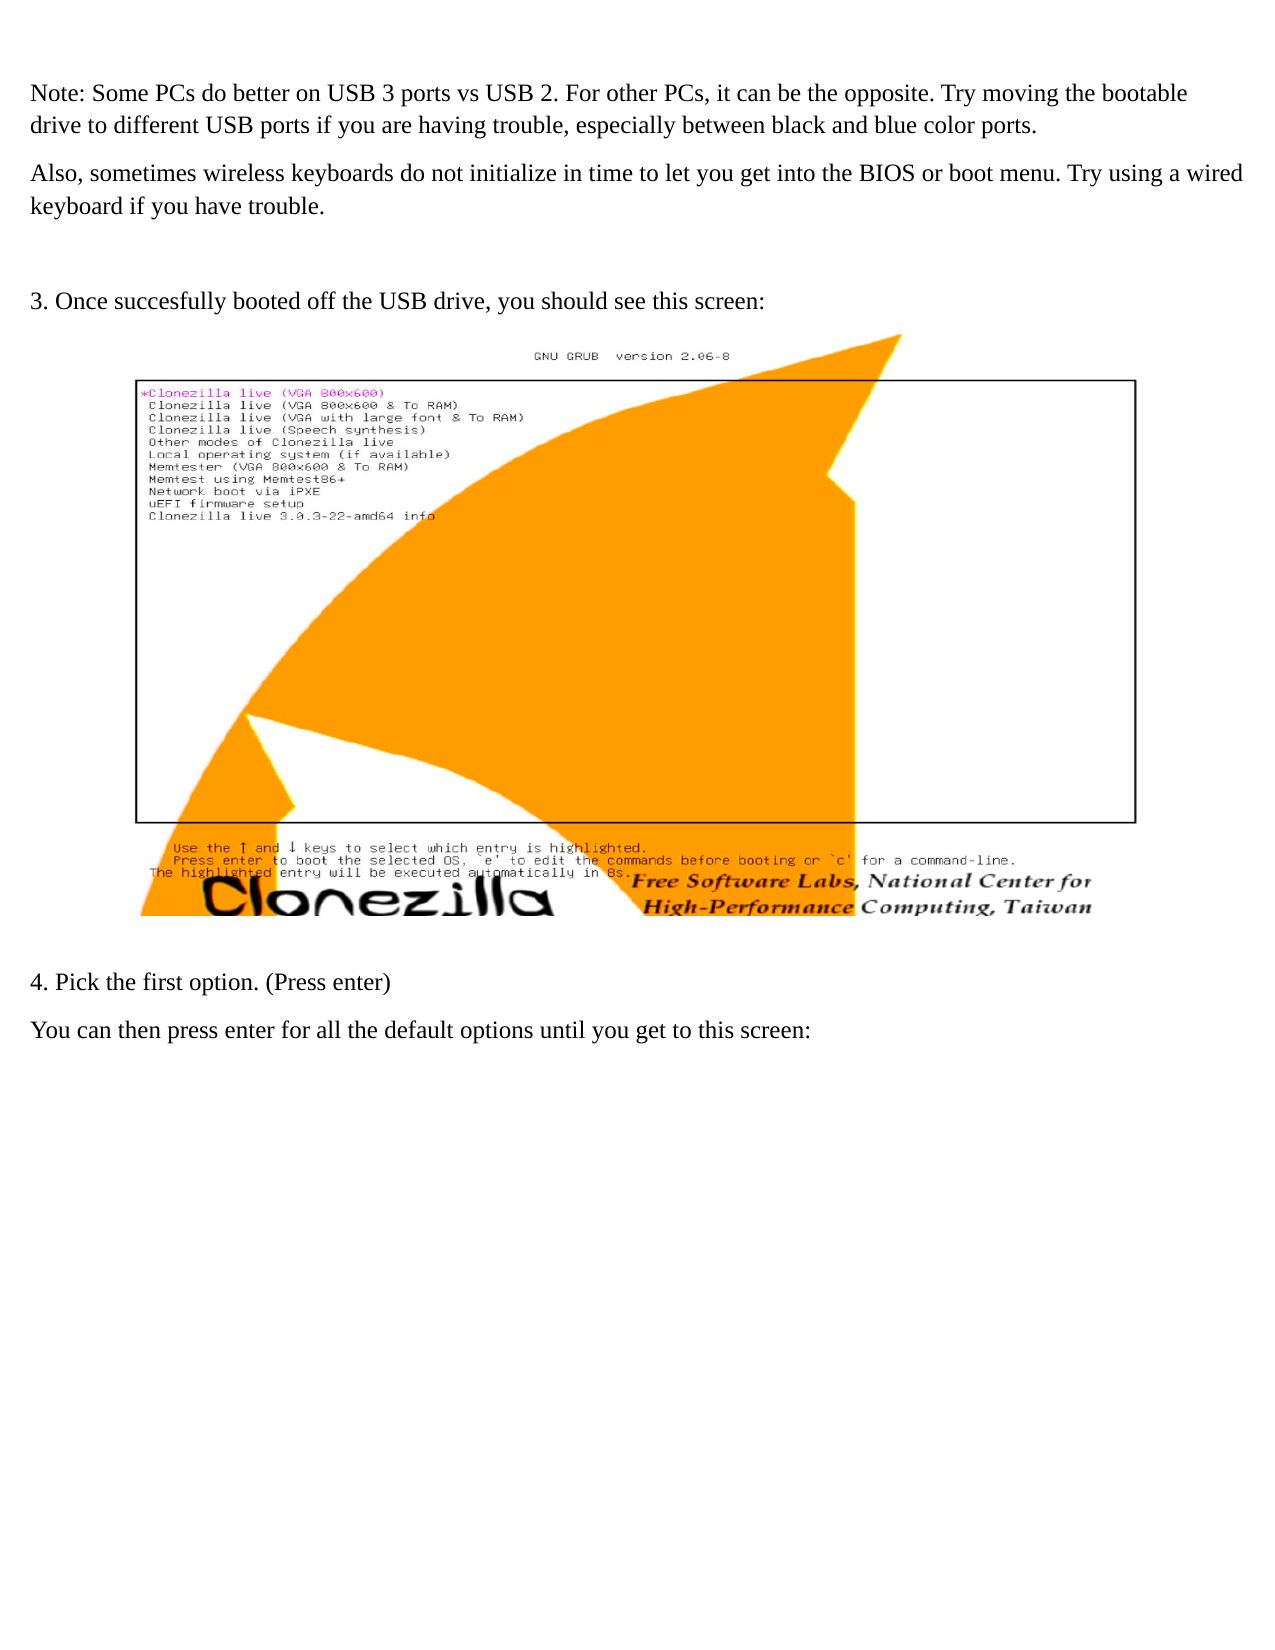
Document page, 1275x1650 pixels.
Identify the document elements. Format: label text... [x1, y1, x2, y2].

text Also, sometimes wireless keyboards do not initialize in time to let you get into the BIOS or boot menu. Try using a wired keyboard if you have trouble. [30, 158, 1245, 220]
text 4. Pick the first option. (Press enter) [30, 967, 1245, 996]
picture [118, 334, 1157, 916]
text Note: Some PCs do better on USB 3 ports vs USB 2. For other PCs, it can be the opposite. Try moving the bootable drive to different USB ports if you are having trouble, especially between black and blue color ports. [30, 78, 1245, 139]
text 3. Once succesfully booted off the USB drive, you should see this screen: [30, 286, 1245, 315]
text You can then press enter for all the default options until you get to this screen: [30, 1015, 1245, 1043]
